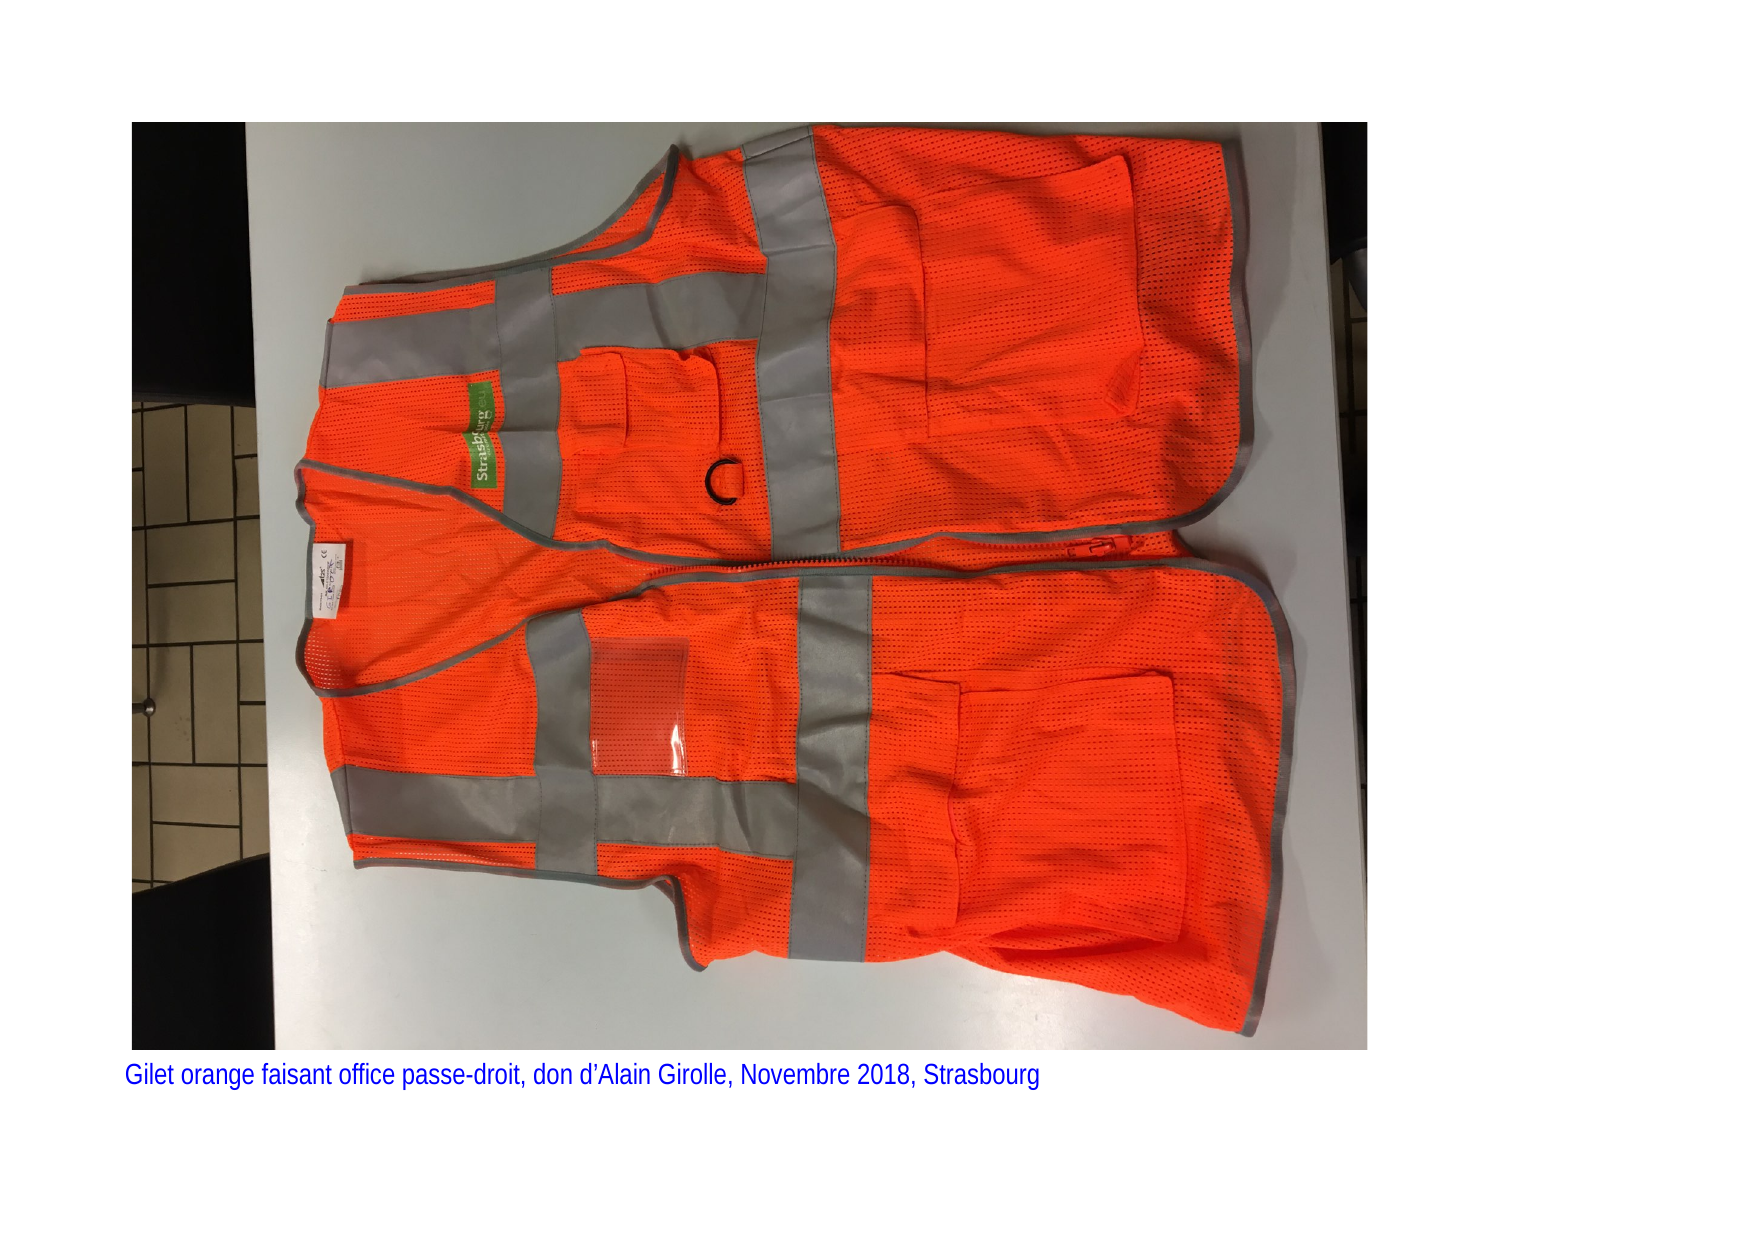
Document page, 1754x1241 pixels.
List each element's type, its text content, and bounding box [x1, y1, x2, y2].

picture [131, 122, 1368, 1050]
text Gilet orange faisant office passe-droit, don d’Alain Girolle, Novembre 2018, Strasbourg [118, 1057, 1636, 1091]
